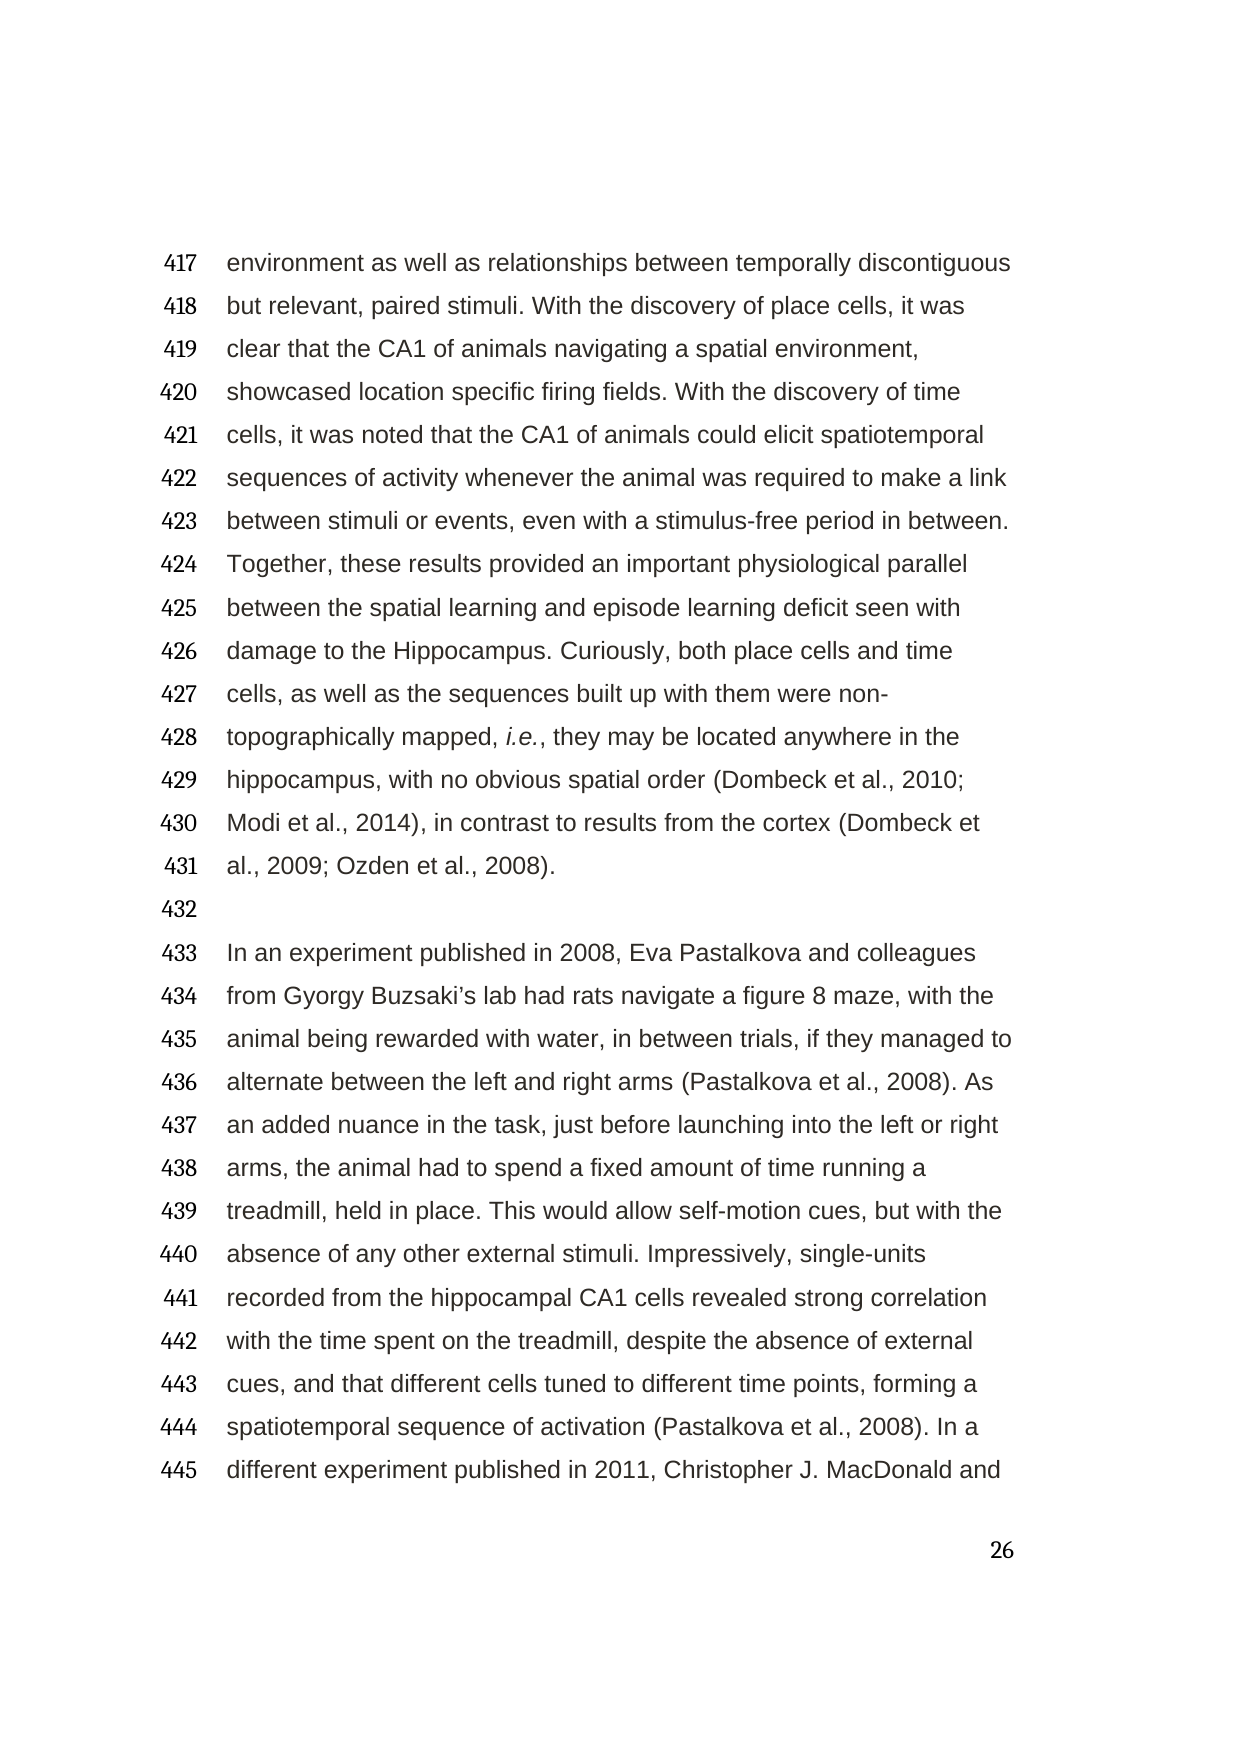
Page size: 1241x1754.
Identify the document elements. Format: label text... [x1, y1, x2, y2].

text environment as well as relationships between temporally discontiguous but relevant, paired stimuli. With the discovery of place cells, it was clear that the CA1 of animals navigating a spatial environment, showcased location specific firing fields. With the discovery of time cells, it was noted that the CA1 of animals could elicit spatiotemporal sequences of activity whenever the animal was required to make a link between stimuli or events, even with a stimulus-free period in between. Together, these results provided an important physiological parallel between the spatial learning and episode learning deficit seen with damage to the Hippocampus. Curiously, both place cells and time cells, as well as the sequences built up with them were non-topographically mapped, i.e., they may be located anywhere in the hippocampus, with no obvious spatial order (Dombeck et al., 2010; Modi et al., 2014)⁠, in contrast to results from the cortex (Dombeck et al., 2009; Ozden et al., 2008)⁠. [226, 248, 1014, 880]
text In an experiment published in 2008, Eva Pastalkova and colleagues from Gyorgy Buzsaki’s lab had rats navigate a figure 8 maze, with the animal being rewarded with water, in between trials, if they managed to alternate between the left and right arms (Pastalkova et al., 2008)⁠. As an added nuance in the task, just before launching into the left or right arms, the animal had to spend a fixed amount of time running a treadmill, held in place. This would allow self-motion cues, but with the absence of any other external stimuli. Impressively, single-units recorded from the hippocampal CA1 cells revealed strong correlation with the time spent on the treadmill, despite the absence of external cues, and that different cells tuned to different time points, forming a spatiotemporal sequence of activation (Pastalkova et al., 2008)⁠. In a different experiment published in 2011, Christopher J. MacDonald and [226, 938, 1014, 1484]
